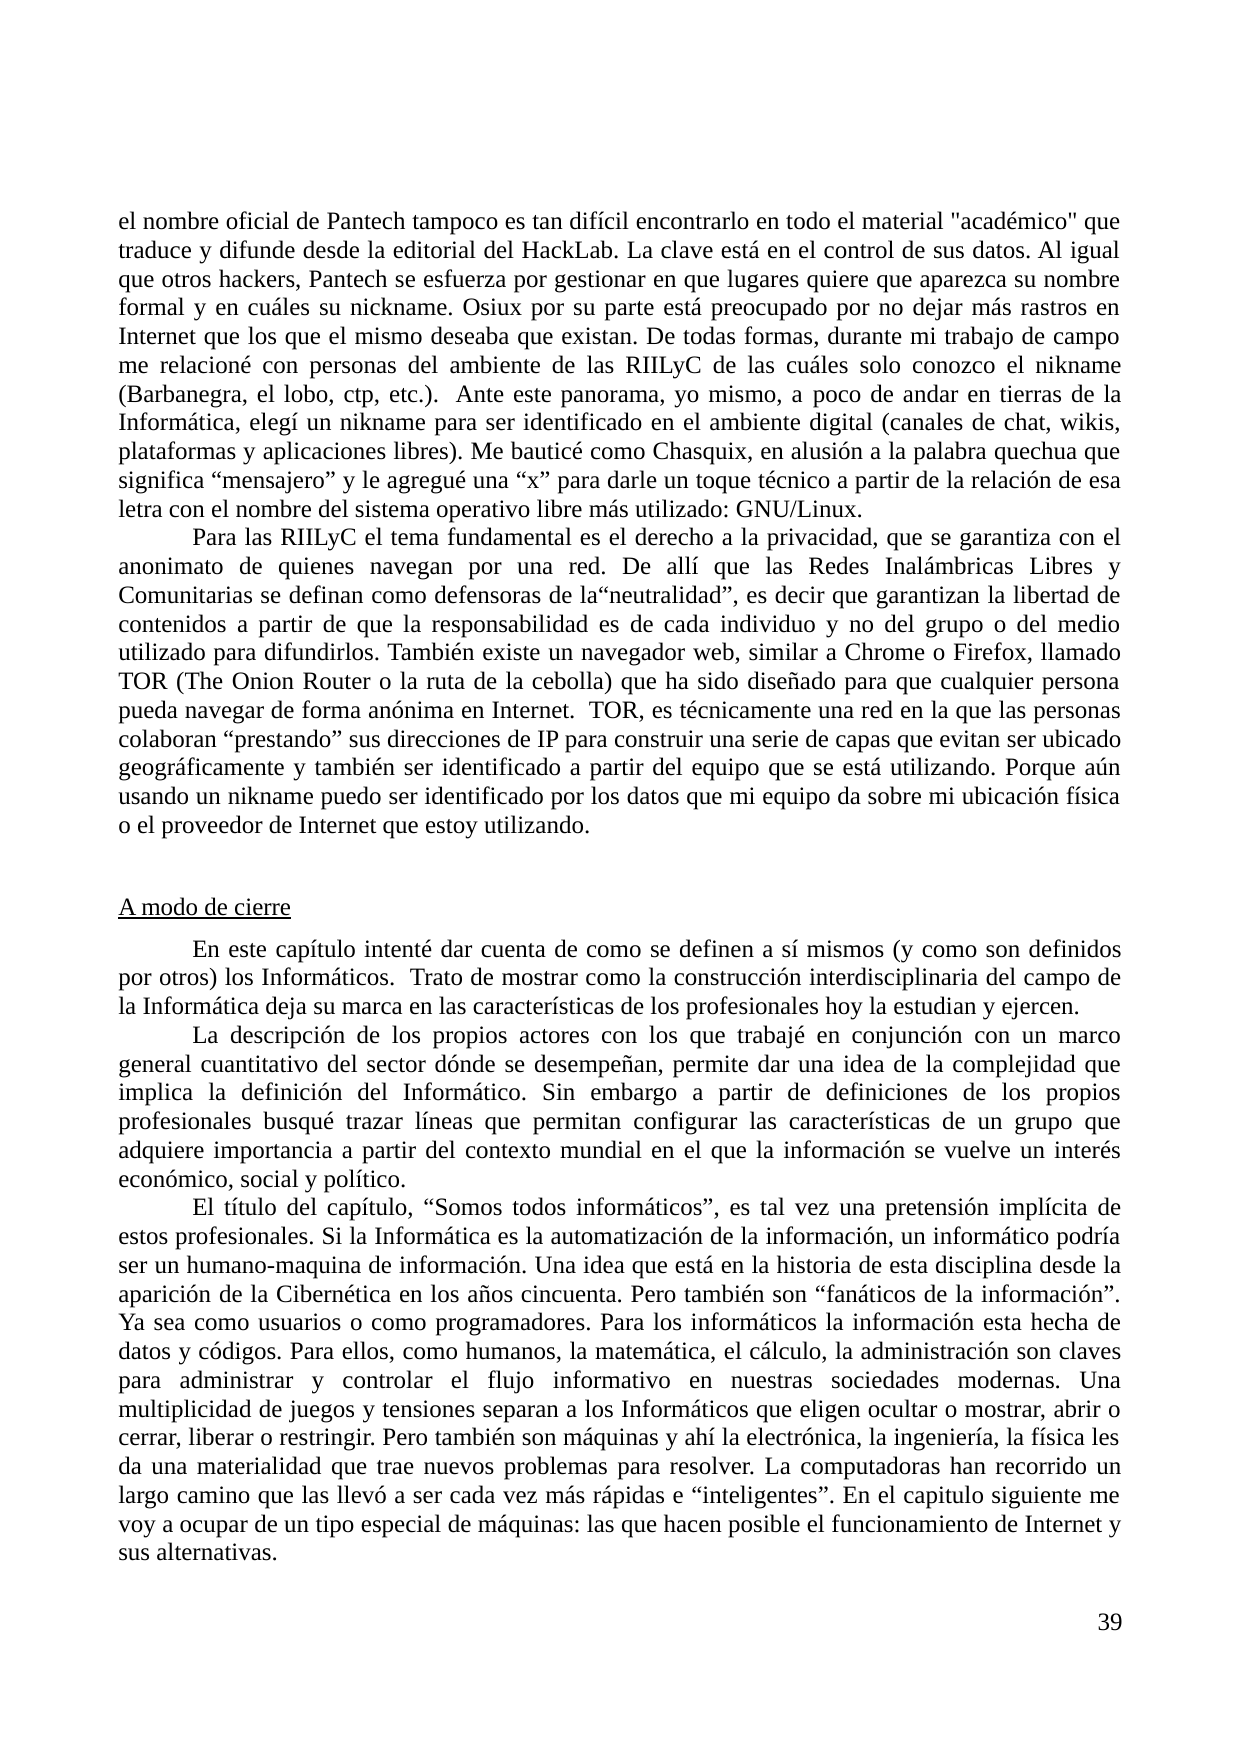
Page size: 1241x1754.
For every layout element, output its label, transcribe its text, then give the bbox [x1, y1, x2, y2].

text Para las RIILyC el tema fundamental es el derecho a la privacidad, que se garantiza con el anonimato de quienes navegan por una red. De allí que las Redes Inalámbricas Libres y Comunitarias se definan como defensoras de la“neutralidad”, es decir que garantizan la libertad de contenidos a partir de que la responsabilidad es de cada individuo y no del grupo o del medio utilizado para difundirlos. También existe un navegador web, similar a Chrome o Firefox, llamado TOR (The Onion Router o la ruta de la cebolla) que ha sido diseñado para que cualquier persona pueda navegar de forma anónima en Internet. TOR, es técnicamente una red en la que las personas colaboran “prestando” sus direcciones de IP para construir una serie de capas que evitan ser ubicado geográficamente y también ser identificado a partir del equipo que se está utilizando. Porque aún usando un nikname puedo ser identificado por los datos que mi equipo da sobre mi ubicación física o el proveedor de Internet que estoy utilizando. [118, 522, 1122, 839]
text El título del capítulo, “Somos todos informáticos”, es tal vez una pretensión implícita de estos profesionales. Si la Informática es la automatización de la información, un informático podría ser un humano-maquina de información. Una idea que está en la historia de esta disciplina desde la aparición de la Cibernética en los años cincuenta. Pero también son “fanáticos de la información”. Ya sea como usuarios o como programadores. Para los informáticos la información esta hecha de datos y códigos. Para ellos, como humanos, la matemática, el cálculo, la administración son claves para administrar y controlar el flujo informativo en nuestras sociedades modernas. Una multiplicidad de juegos y tensiones separan a los Informáticos que eligen ocultar o mostrar, abrir o cerrar, liberar o restringir. Pero también son máquinas y ahí la electrónica, la ingeniería, la física les da una materialidad que trae nuevos problemas para resolver. La computadoras han recorrido un largo camino que las llevó a ser cada vez más rápidas e “inteligentes”. En el capitulo siguiente me voy a ocupar de un tipo especial de máquinas: las que hacen posible el funcionamiento de Internet y sus alternativas. [118, 1192, 1122, 1566]
text En este capítulo intenté dar cuenta de como se definen a sí mismos (y como son definidos por otros) los Informáticos. Trato de mostrar como la construcción interdisciplinaria del campo de la Informática deja su marca en las características de los profesionales hoy la estudian y ejercen. [118, 934, 1122, 1020]
text el nombre oficial de Pantech tampoco es tan difícil encontrarlo en todo el material "académico" que traduce y difunde desde la editorial del HackLab. La clave está en el control de sus datos. Al igual que otros hackers, Pantech se esfuerza por gestionar en que lugares quiere que aparezca su nombre formal y en cuáles su nickname. Osiux por su parte está preocupado por no dejar más rastros en Internet que los que el mismo deseaba que existan. De todas formas, durante mi trabajo de campo me relacioné con personas del ambiente de las RIILyC de las cuáles solo conozco el nikname (Barbanegra, el lobo, ctp, etc.). Ante este panorama, yo mismo, a poco de andar en tierras de la Informática, elegí un nikname para ser identificado en el ambiente digital (canales de chat, wikis, plataformas y aplicaciones libres). Me bauticé como Chasquix, en alusión a la palabra quechua que significa “mensajero” y le agregué una “x” para darle un toque técnico a partir de la relación de esa letra con el nombre del sistema operativo libre más utilizado: GNU/Linux. [118, 206, 1122, 522]
text La descripción de los propios actores con los que trabajé en conjunción con un marco general cuantitativo del sector dónde se desempeñan, permite dar una idea de la complejidad que implica la definición del Informático. Sin embargo a partir de definiciones de los propios profesionales busqué trazar líneas que permitan configurar las características de un grupo que adquiere importancia a partir del contexto mundial en el que la información se vuelve un interés económico, social y político. [118, 1020, 1122, 1192]
subtitle A modo de cierre [118, 892, 1122, 921]
